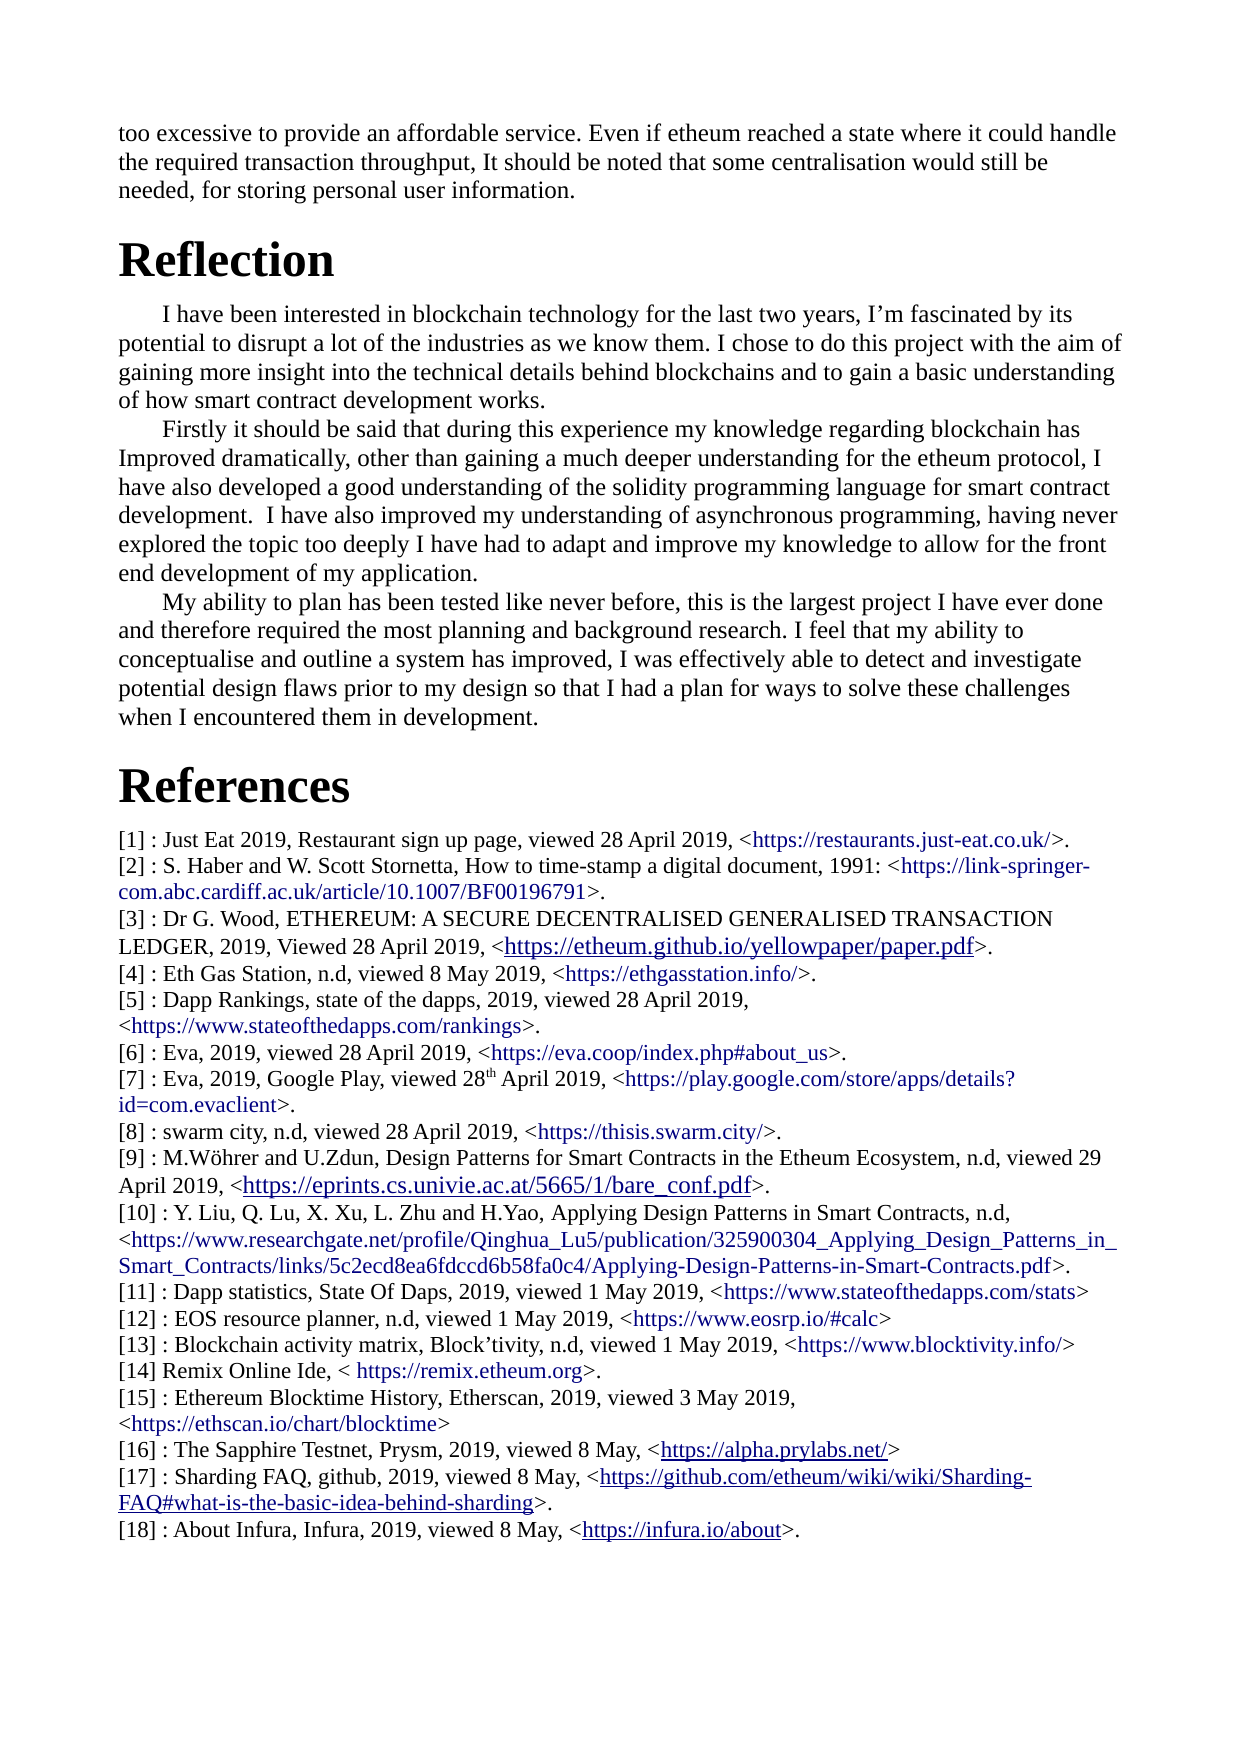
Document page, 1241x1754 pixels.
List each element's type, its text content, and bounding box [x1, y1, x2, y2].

subtitle References [118, 756, 1122, 813]
text Firstly it should be said that during this experience my knowledge regarding blockchain has Improved dramatically, other than gaining a much deeper understanding for the etheum protocol, I have also developed a good understanding of the solidity programming language for smart contract development. I have also improved my understanding of asynchronous programming, having never explored the topic too deeply I have had to adapt and improve my knowledge to allow for the front end development of my application. [118, 414, 1122, 587]
text [5] : Dapp Rankings, state of the dapps, 2019, viewed 28 April 2019, <https://www.stateofthedapps.com/rankings>. [118, 986, 1122, 1039]
text [2] : S. Haber and W. Scott Stornetta, How to time-stamp a digital document, 1991: <https://link-springer-com.abc.cardiff.ac.uk/article/10.1007/BF00196791>. [118, 852, 1122, 905]
text [14] Remix Online Ide, < https://remix.etheum.org>. [118, 1357, 1122, 1384]
text [3] : Dr G. Wood, ETHEREUM: A SECURE DECENTRALISED GENERALISED TRANSACTION LEDGER, 2019, Viewed 28 April 2019, <https://etheum.github.io/yellowpaper/paper.pdf>. [118, 905, 1122, 960]
text [15] : Ethereum Blocktime History, Etherscan, 2019, viewed 3 May 2019, <https://ethscan.io/chart/blocktime> [118, 1384, 1122, 1437]
text [18] : About Infura, Infura, 2019, viewed 8 May, <https://infura.io/about>. [118, 1516, 1122, 1542]
text I have been interested in blockchain technology for the last two years, I’m fascinated by its potential to disrupt a lot of the industries as we know them. I chose to do this project with the aim of gaining more insight into the technical details behind blockchains and to gain a basic understanding of how smart contract development works. [118, 299, 1122, 414]
text too excessive to provide an affordable service. Even if etheum reached a state where it could handle the required transaction throughput, It should be noted that some centralisation would still be needed, for storing personal user information. [118, 118, 1122, 204]
text My ability to plan has been tested like never before, this is the largest project I have ever done and therefore required the most planning and background research. I feel that my ability to conceptualise and outline a system has improved, I was effectively able to detect and investigate potential design flaws prior to my design so that I had a plan for ways to solve these challenges when I encountered them in development. [118, 587, 1122, 731]
text [12] : EOS resource planner, n.d, viewed 1 May 2019, <https://www.eosrp.io/#calc> [118, 1305, 1122, 1331]
text [11] : Dapp statistics, State Of Daps, 2019, viewed 1 May 2019, <https://www.stateofthedapps.com/stats> [118, 1278, 1122, 1305]
text [1] : Just Eat 2019, Restaurant sign up page, viewed 28 April 2019, <https://restaurants.just-eat.co.uk/>. [118, 826, 1122, 852]
text [16] : The Sapphire Testnet, Prysm, 2019, viewed 8 May, <https://alpha.prylabs.net/> [118, 1437, 1122, 1463]
text [6] : Eva, 2019, viewed 28 April 2019, <https://eva.coop/index.php#about_us>. [118, 1039, 1122, 1065]
text [7] : Eva, 2019, Google Play, viewed 28th April 2019, <https://play.google.com/store/apps/details?id=com.evaclient>. [118, 1065, 1122, 1118]
text [9] : M.Wöhrer and U.Zdun, Design Patterns for Smart Contracts in the Etheum Ecosystem, n.d, viewed 29 April 2019, <https://eprints.cs.univie.ac.at/5665/1/bare_conf.pdf>. [118, 1144, 1122, 1199]
text [8] : swarm city, n.d, viewed 28 April 2019, <https://thisis.swarm.city/>. [118, 1118, 1122, 1144]
text [4] : Eth Gas Station, n.d, viewed 8 May 2019, <https://ethgasstation.info/>. [118, 960, 1122, 986]
text [17] : Sharding FAQ, github, 2019, viewed 8 May, <https://github.com/etheum/wiki/wiki/Sharding-FAQ#what-is-the-basic-idea-behind-sharding>. [118, 1463, 1122, 1516]
text [10] : Y. Liu, Q. Lu, X. Xu, L. Zhu and H.Yao, Applying Design Patterns in Smart Contracts, n.d, <https://www.researchgate.net/profile/Qinghua_Lu5/publication/325900304_Applying_Design_Patterns_in_Smart_Contracts/links/5c2ecd8ea6fdccd6b58fa0c4/Applying-Design-Patterns-in-Smart-Contracts.pdf>. [118, 1199, 1122, 1278]
subtitle Reflection [118, 229, 1122, 287]
text [13] : Blockchain activity matrix, Block’tivity, n.d, viewed 1 May 2019, <https://www.blocktivity.info/> [118, 1331, 1122, 1357]
